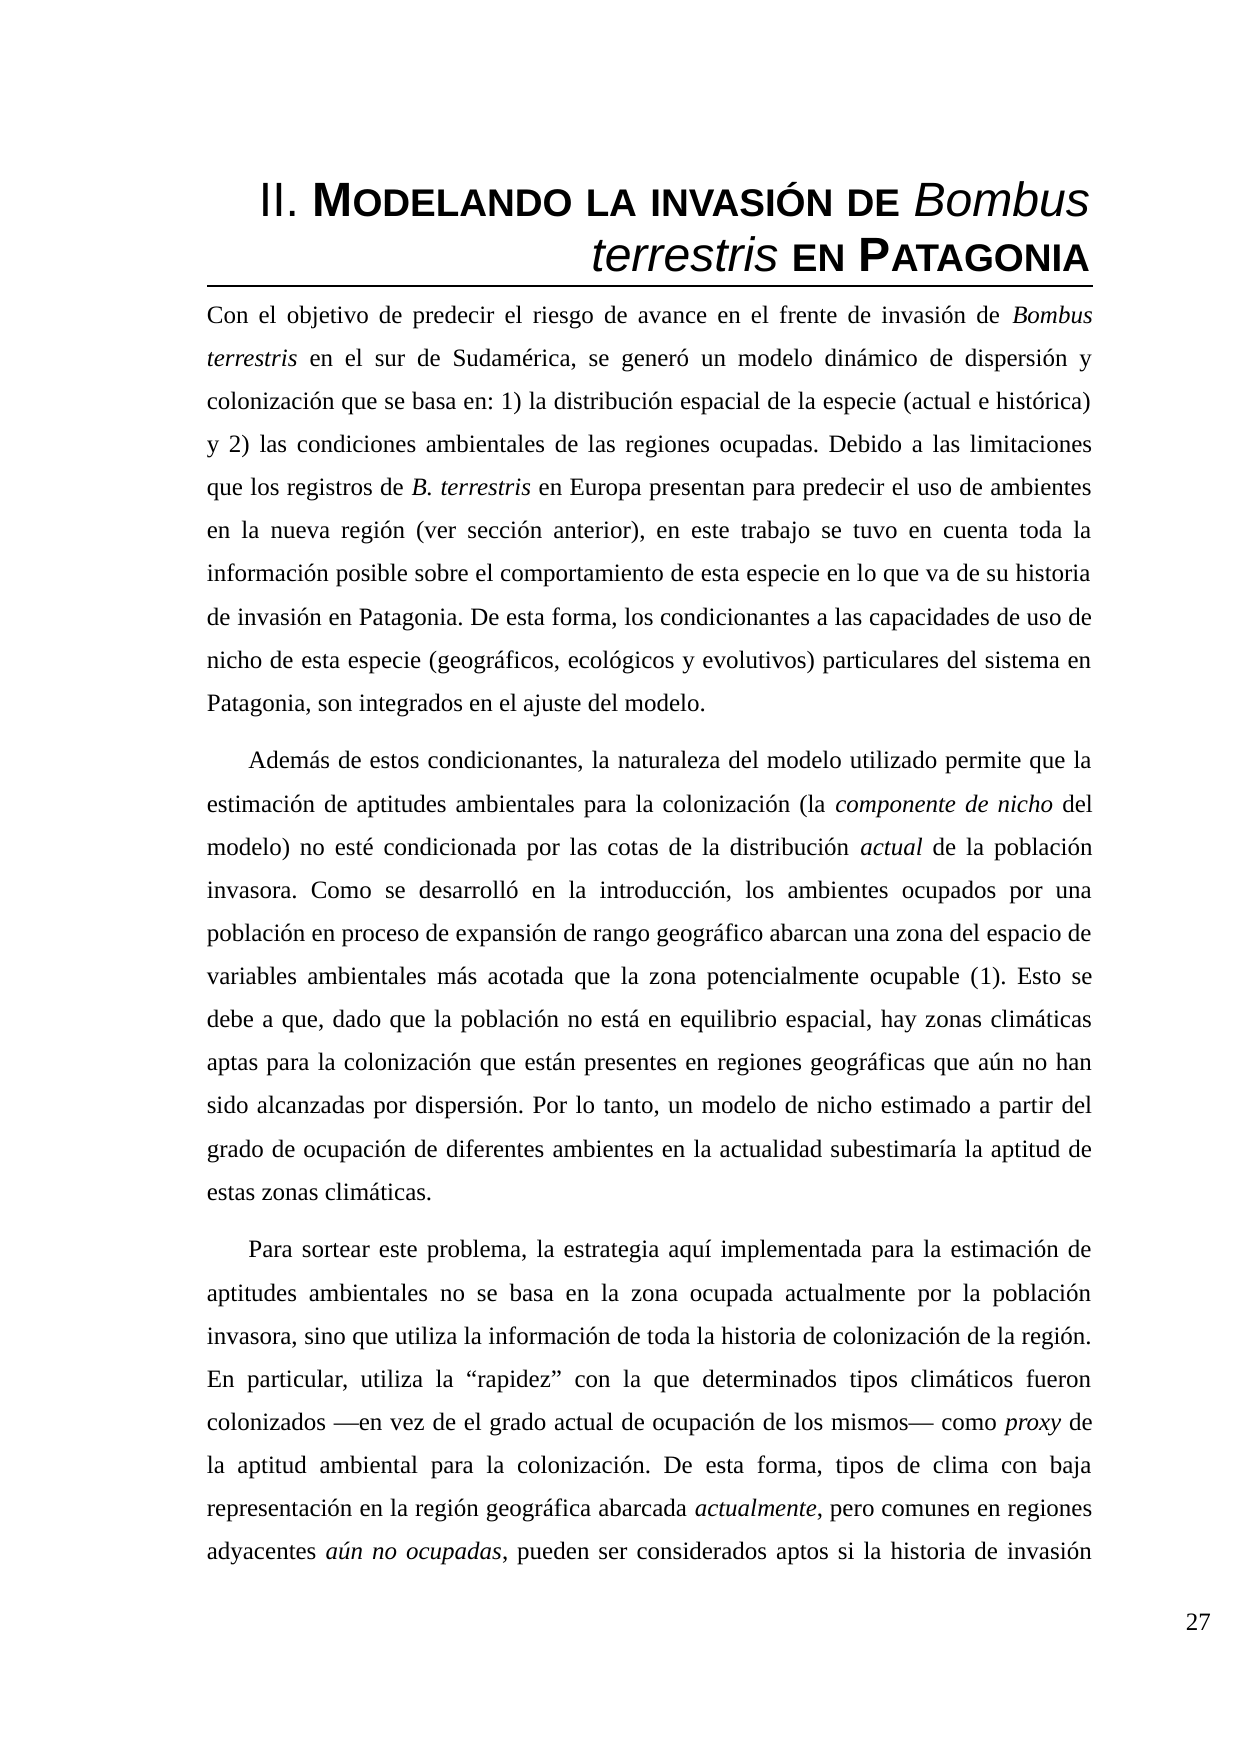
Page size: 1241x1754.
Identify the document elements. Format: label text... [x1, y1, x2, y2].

text Además de estos condicionantes, la naturaleza del modelo utilizado permite que la estimación de aptitudes ambientales para la colonización (la componente de nicho del modelo) no esté condicionada por las cotas de la distribución actual de la población invasora. Como se desarrolló en la introducción, los ambientes ocupados por una población en proceso de expansión de rango geográfico abarcan una zona del espacio de variables ambientales más acotada que la zona potencialmente ocupable (Figura 1). Esto se debe a que, dado que la población no está en equilibrio espacial, hay zonas climáticas aptas para la colonización que están presentes en regiones geográficas que aún no han sido alcanzadas por dispersión. Por lo tanto, un modelo de nicho estimado a partir del grado de ocupación de diferentes ambientes en la actualidad subestimaría la aptitud de estas zonas climáticas. [207, 746, 1093, 1206]
text Para sortear este problema, la estrategia aquí implementada para la estimación de aptitudes ambientales no se basa en la zona ocupada actualmente por la población invasora, sino que utiliza la información de toda la historia de colonización de la región. En particular, utiliza la “rapidez” con la que determinados tipos climáticos fueron colonizados —en vez de el grado actual de ocupación de los mismos— como proxy de la aptitud ambiental para la colonización. De esta forma, tipos de clima con baja representación en la región geográfica abarcada actualmente, pero comunes en regiones adyacentes aún no ocupadas, pueden ser considerados aptos si la historia de invasión [207, 1234, 1093, 1565]
text Con el objetivo de predecir el riesgo de avance en el frente de invasión de Bombus terrestris en el sur de Sudamérica, se generó un modelo dinámico de dispersión y colonización que se basa en: 1) la distribución espacial de la especie (actual e histórica) y 2) las condiciones ambientales de las regiones ocupadas. Debido a las limitaciones que los registros de B. terrestris en Europa presentan para predecir el uso de ambientes en la nueva región (ver sección anterior), en este trabajo se tuvo en cuenta toda la información posible sobre el comportamiento de esta especie en lo que va de su historia de invasión en Patagonia. De esta forma, los condicionantes a las capacidades de uso de nicho de esta especie (geográficos, ecológicos y evolutivos) particulares del sistema en Patagonia, son integrados en el ajuste del modelo. [207, 300, 1093, 717]
subtitle II. Modelando la invasión de Bombus terrestris en Patagonia [207, 168, 1093, 285]
